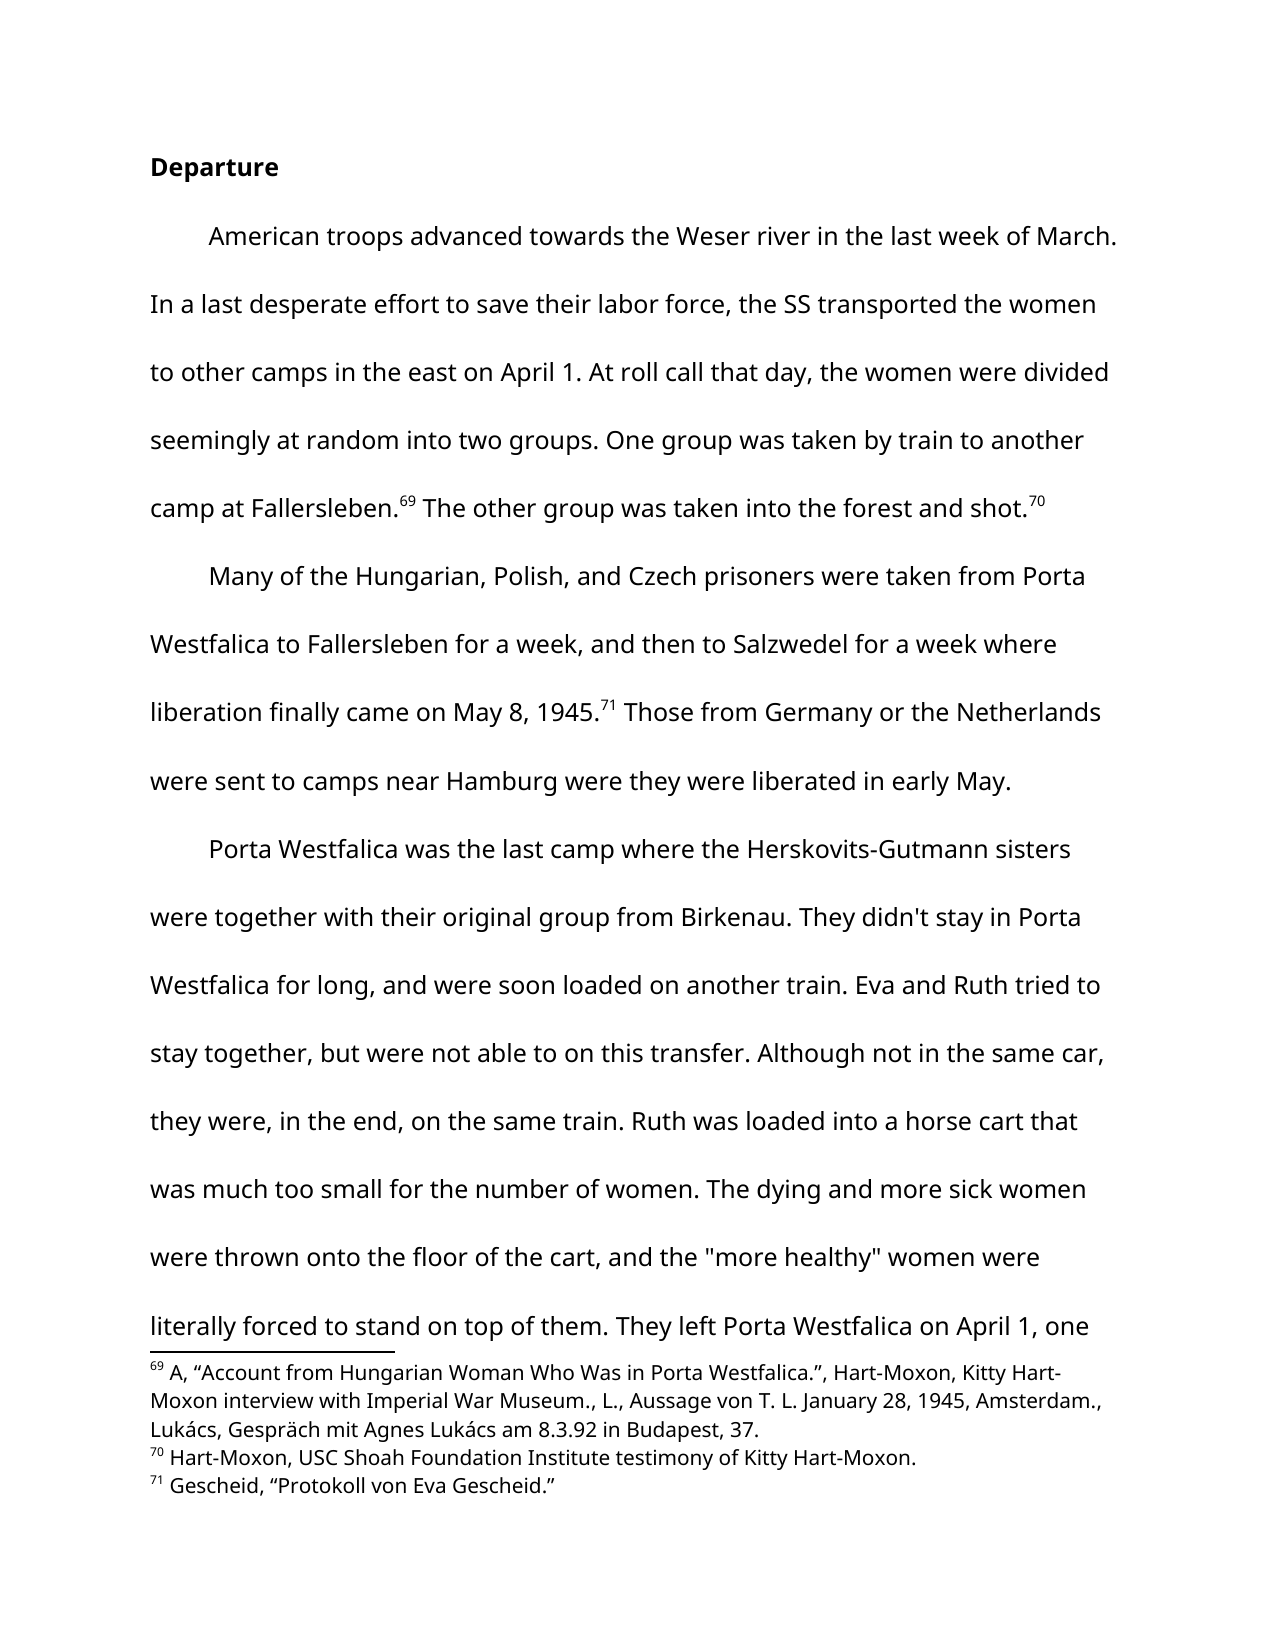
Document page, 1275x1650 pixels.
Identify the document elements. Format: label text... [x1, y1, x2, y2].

text Gescheid, “Protokoll von Eva Gescheid.” [150, 1472, 1125, 1500]
text Many of the Hungarian, Polish, and Czech prisoners were taken from Porta Westfalica to Fallersleben for a week, and then to Salzwedel for a week where liberation finally came on May 8, 1945. Those from Germany or the Netherlands were sent to camps near Hamburg were they were liberated in early May. [150, 559, 1125, 797]
text Departure [150, 150, 1125, 184]
text Porta Westfalica was the last camp where the Herskovits-Gutmann sisters were together with their original group from Birkenau. They didn't stay in Porta Westfalica for long, and were soon loaded on another train. Eva and Ruth tried to stay together, but were not able to on this transfer. Although not in the same car, they were, in the end, on the same train. Ruth was loaded into a horse cart that was much too small for the number of women. The dying and more sick women were thrown onto the floor of the cart, and the "more healthy" women were literally forced to stand on top of them. They left Porta Westfalica on April 1, one [150, 831, 1125, 1342]
text American troops advanced towards the Weser river in the last week of March. In a last desperate effort to save their labor force, the SS transported the women to other camps in the east on April 1. At roll call that day, the women were divided seemingly at random into two groups. One group was taken by train to another camp at Fallersleben. The other group was taken into the forest and shot. [150, 218, 1125, 525]
text Hart-Moxon, USC Shoah Foundation Institute testimony of Kitty Hart-Moxon. [150, 1443, 1125, 1472]
text A, “Account from Hungarian Woman Who Was in Porta Westfalica.”, Hart-Moxon, Kitty Hart-Moxon interview with Imperial War Museum., L., Aussage von T. L. January 28, 1945, Amsterdam., Lukács, Gespräch mit Agnes Lukács am 8.3.92 in Budapest, 37. [150, 1358, 1125, 1443]
